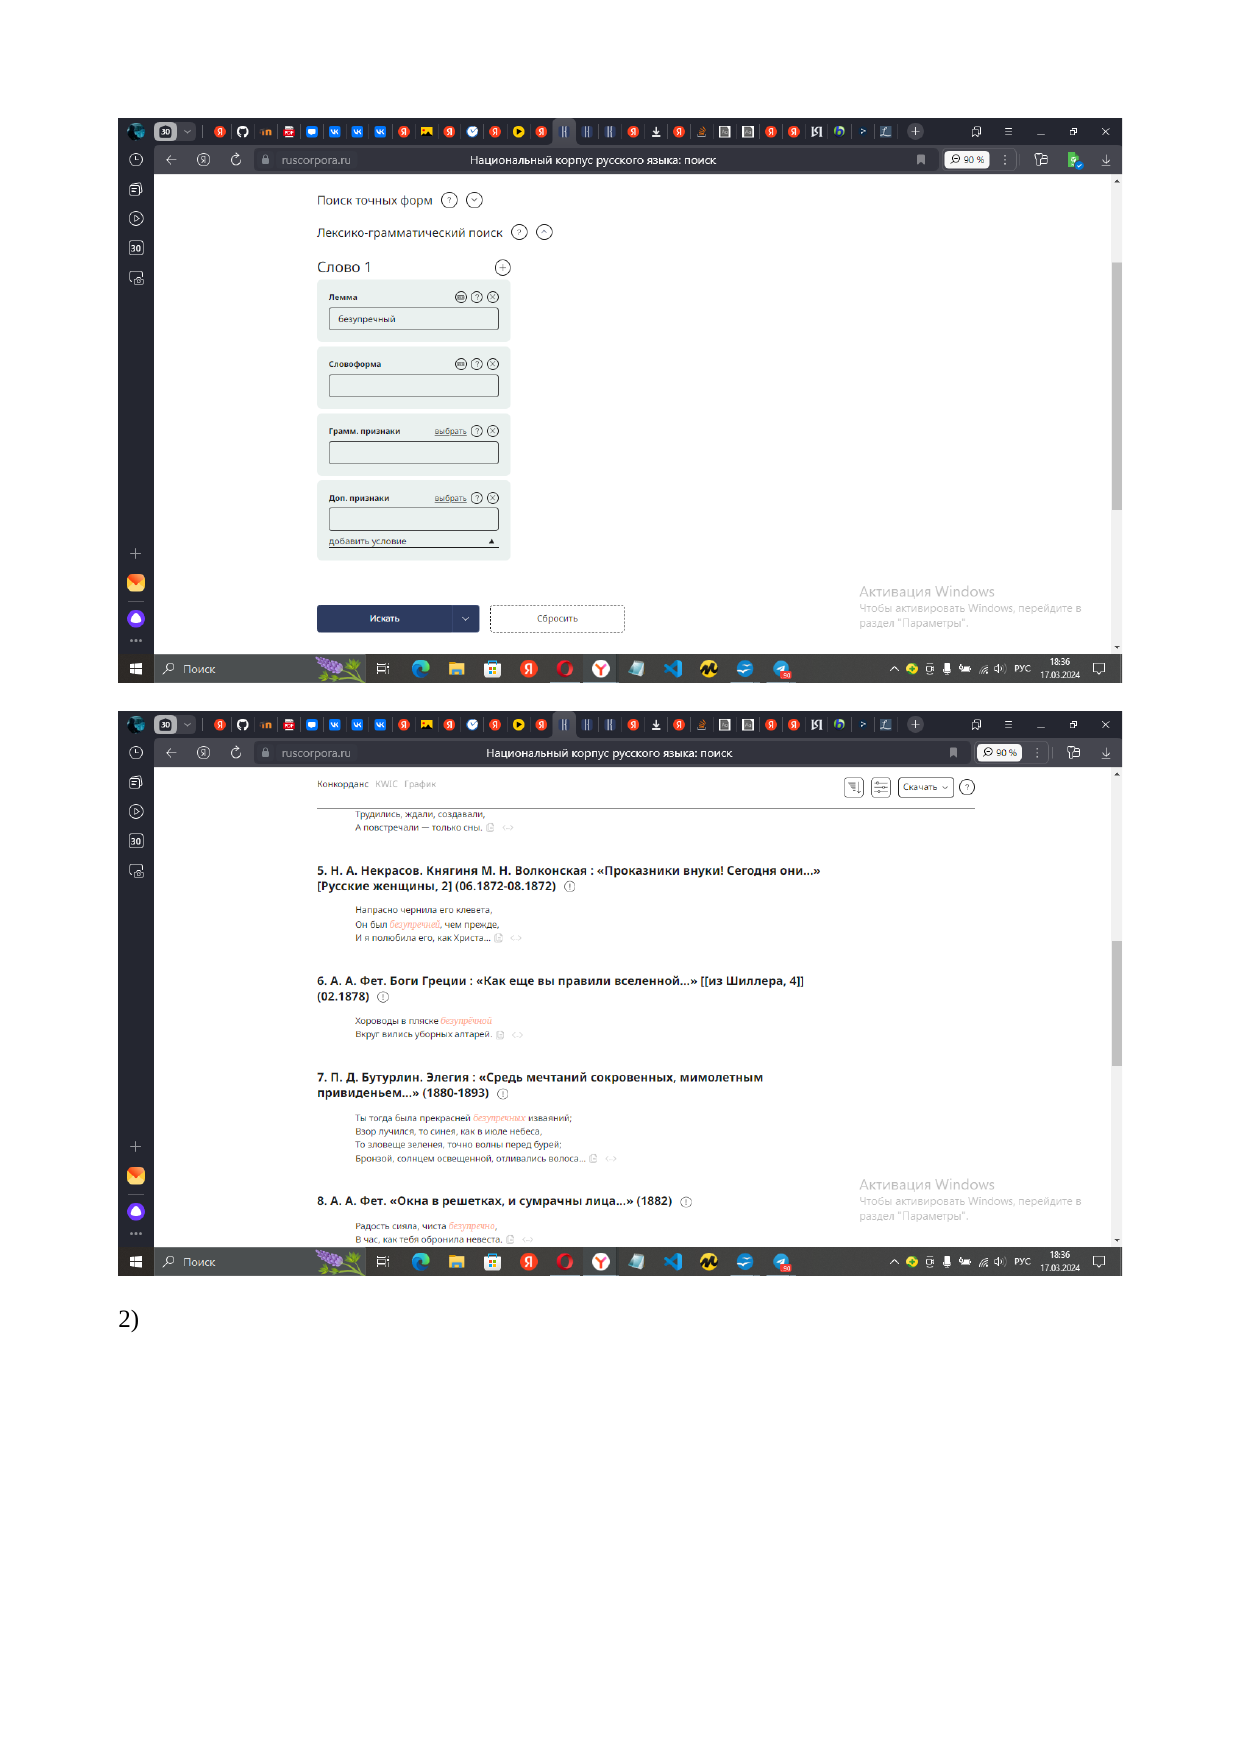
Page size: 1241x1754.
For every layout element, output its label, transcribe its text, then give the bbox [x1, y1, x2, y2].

picture [118, 711, 1123, 1276]
text 2) [118, 1304, 1122, 1333]
picture [118, 118, 1123, 683]
